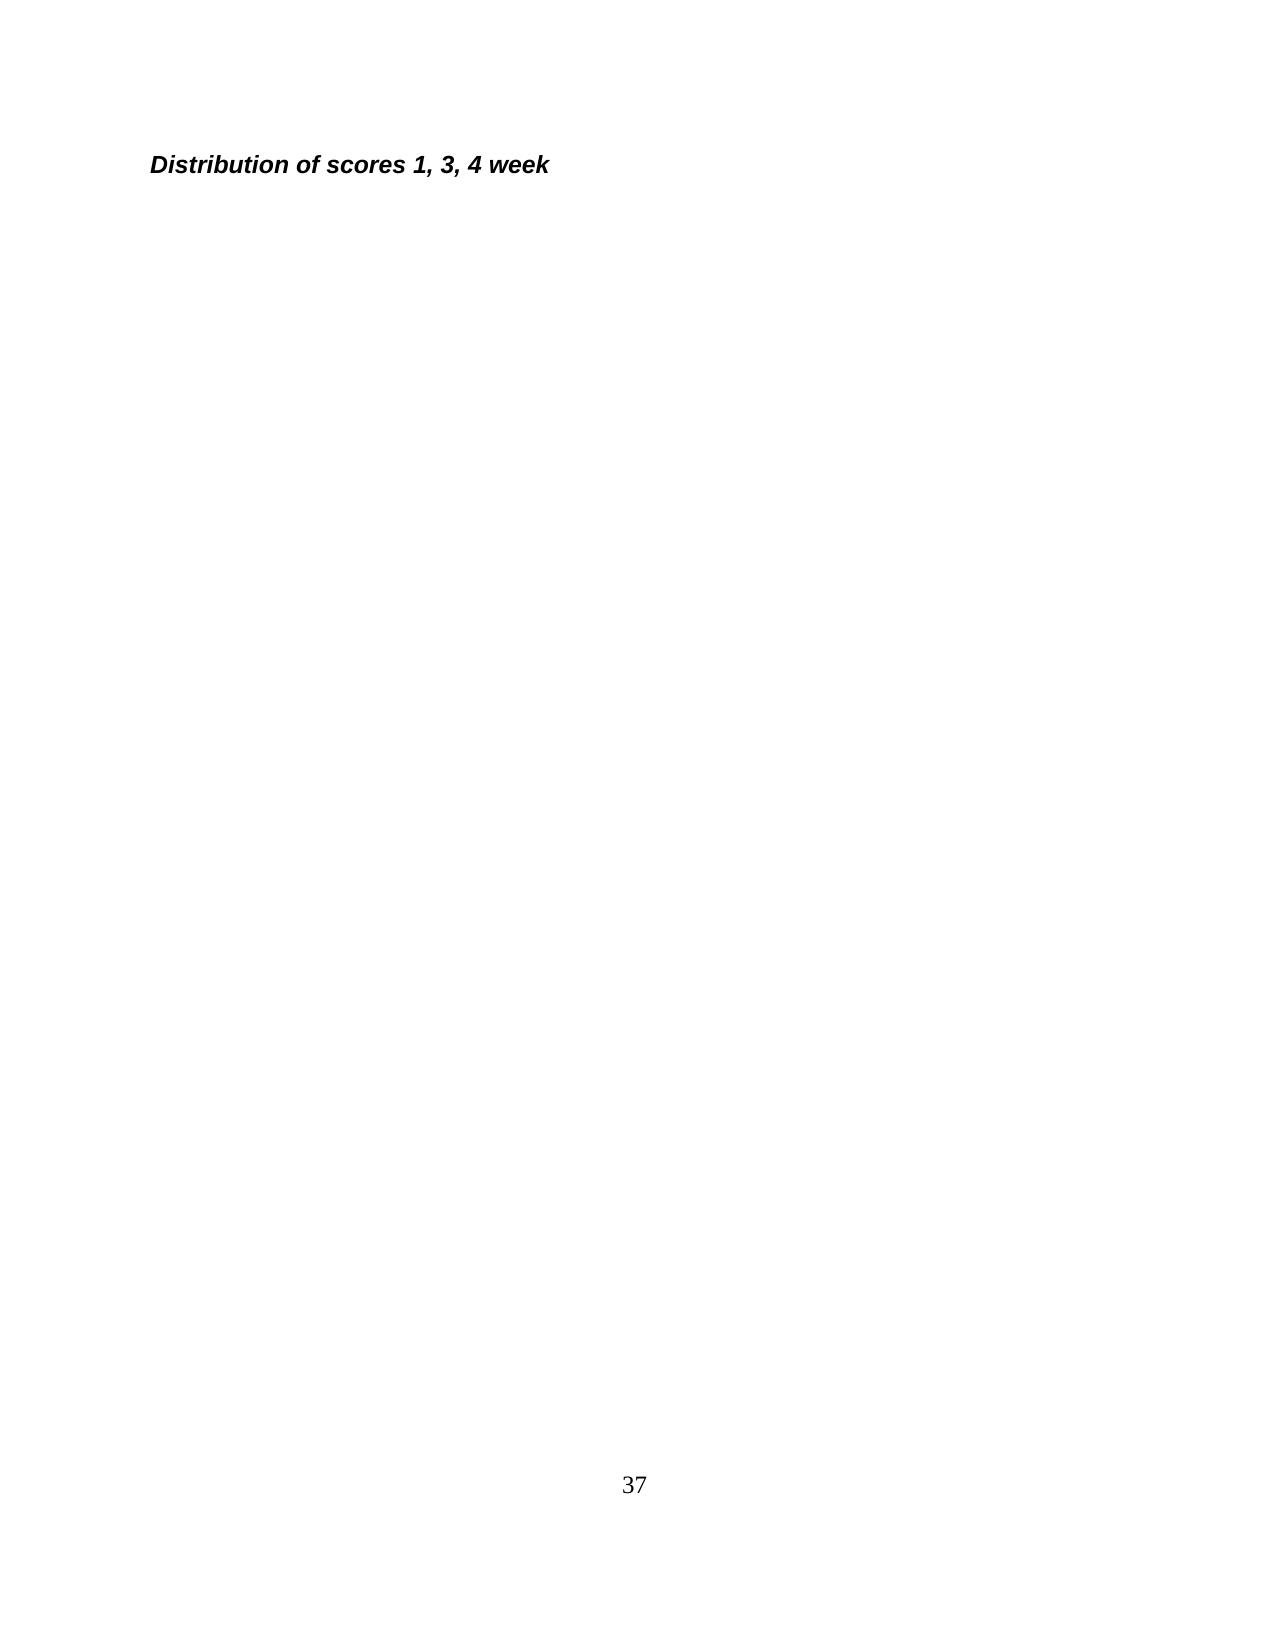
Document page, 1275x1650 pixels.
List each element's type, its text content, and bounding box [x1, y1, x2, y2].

subtitle Distribution of scores 1, 3, 4 week [150, 150, 1125, 178]
